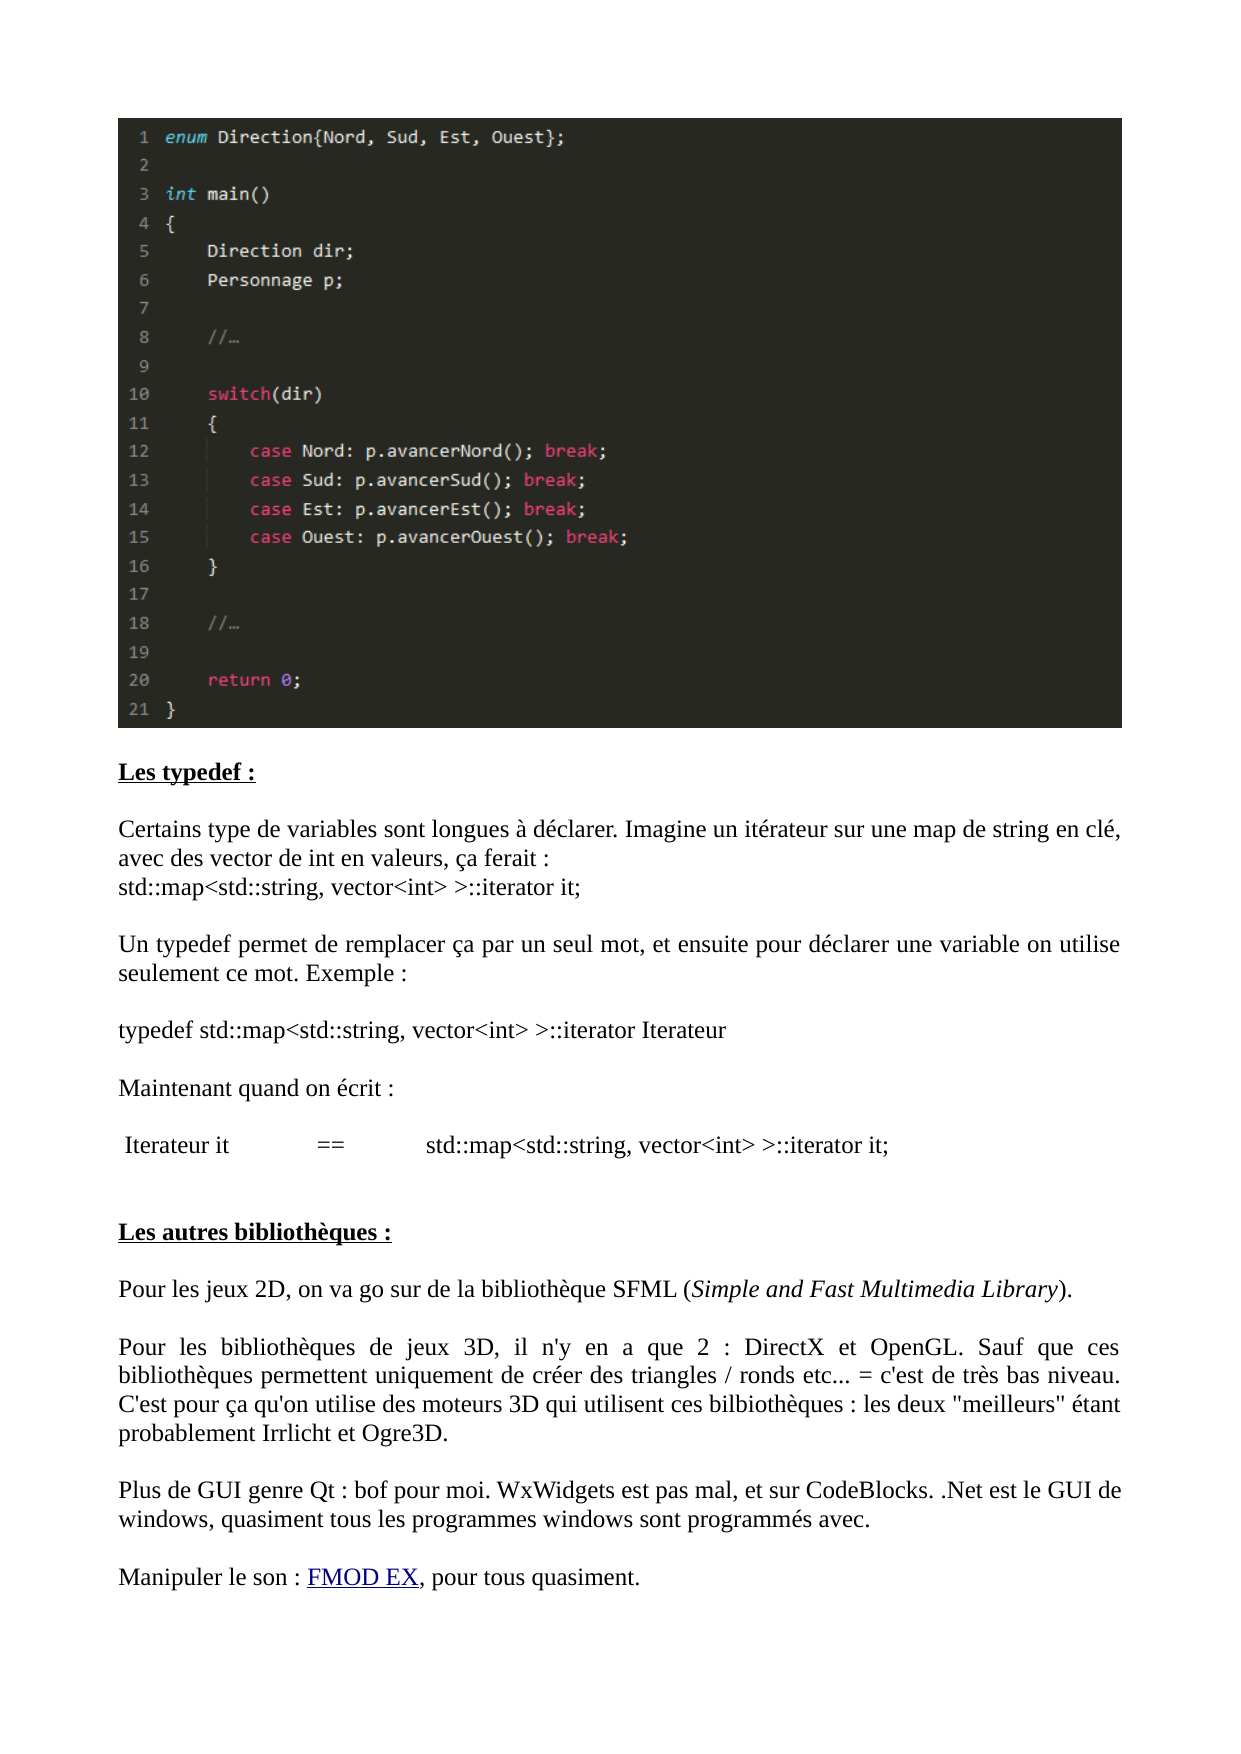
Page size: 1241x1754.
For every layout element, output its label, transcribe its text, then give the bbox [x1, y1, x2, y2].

text Maintenant quand on écrit : [118, 1073, 1122, 1102]
text Les typedef : [118, 757, 1122, 786]
text Pour les bibliothèques de jeux 3D, il n'y en a que 2 : DirectX et OpenGL. Sauf que ces bibliothèques permettent uniquement de créer des triangles / ronds etc... = c'est de très bas niveau. C'est pour ça qu'on utilise des moteurs 3D qui utilisent ces bilbiothèques : les deux "meilleurs" étant probablement Irrlicht et Ogre3D. [118, 1332, 1122, 1447]
text Les autres bibliothèques : [118, 1217, 1122, 1246]
text Pour les jeux 2D, on va go sur de la bibliothèque SFML (Simple and Fast Multimedia Library). [118, 1274, 1122, 1303]
text Un typedef permet de remplacer ça par un seul mot, et ensuite pour déclarer une variable on utilise seulement ce mot. Exemple : [118, 929, 1122, 987]
text typedef std::map<std::string, vector<int> >::iterator Iterateur [118, 1016, 1122, 1044]
text Manipuler le son : FMOD EX, pour tous quasiment. [118, 1562, 1122, 1591]
text Certains type de variables sont longues à déclarer. Imagine un itérateur sur une map de string en clé, avec des vector de int en valeurs, ça ferait : [118, 814, 1122, 872]
text Plus de GUI genre Qt : bof pour moi. WxWidgets est pas mal, et sur CodeBlocks. .Net est le GUI de windows, quasiment tous les programmes windows sont programmés avec. [118, 1476, 1122, 1533]
text Iterateur it == std::map<std::string, vector<int> >::iterator it; [118, 1131, 1122, 1159]
text std::map<std::string, vector<int> >::iterator it; [118, 872, 1122, 901]
